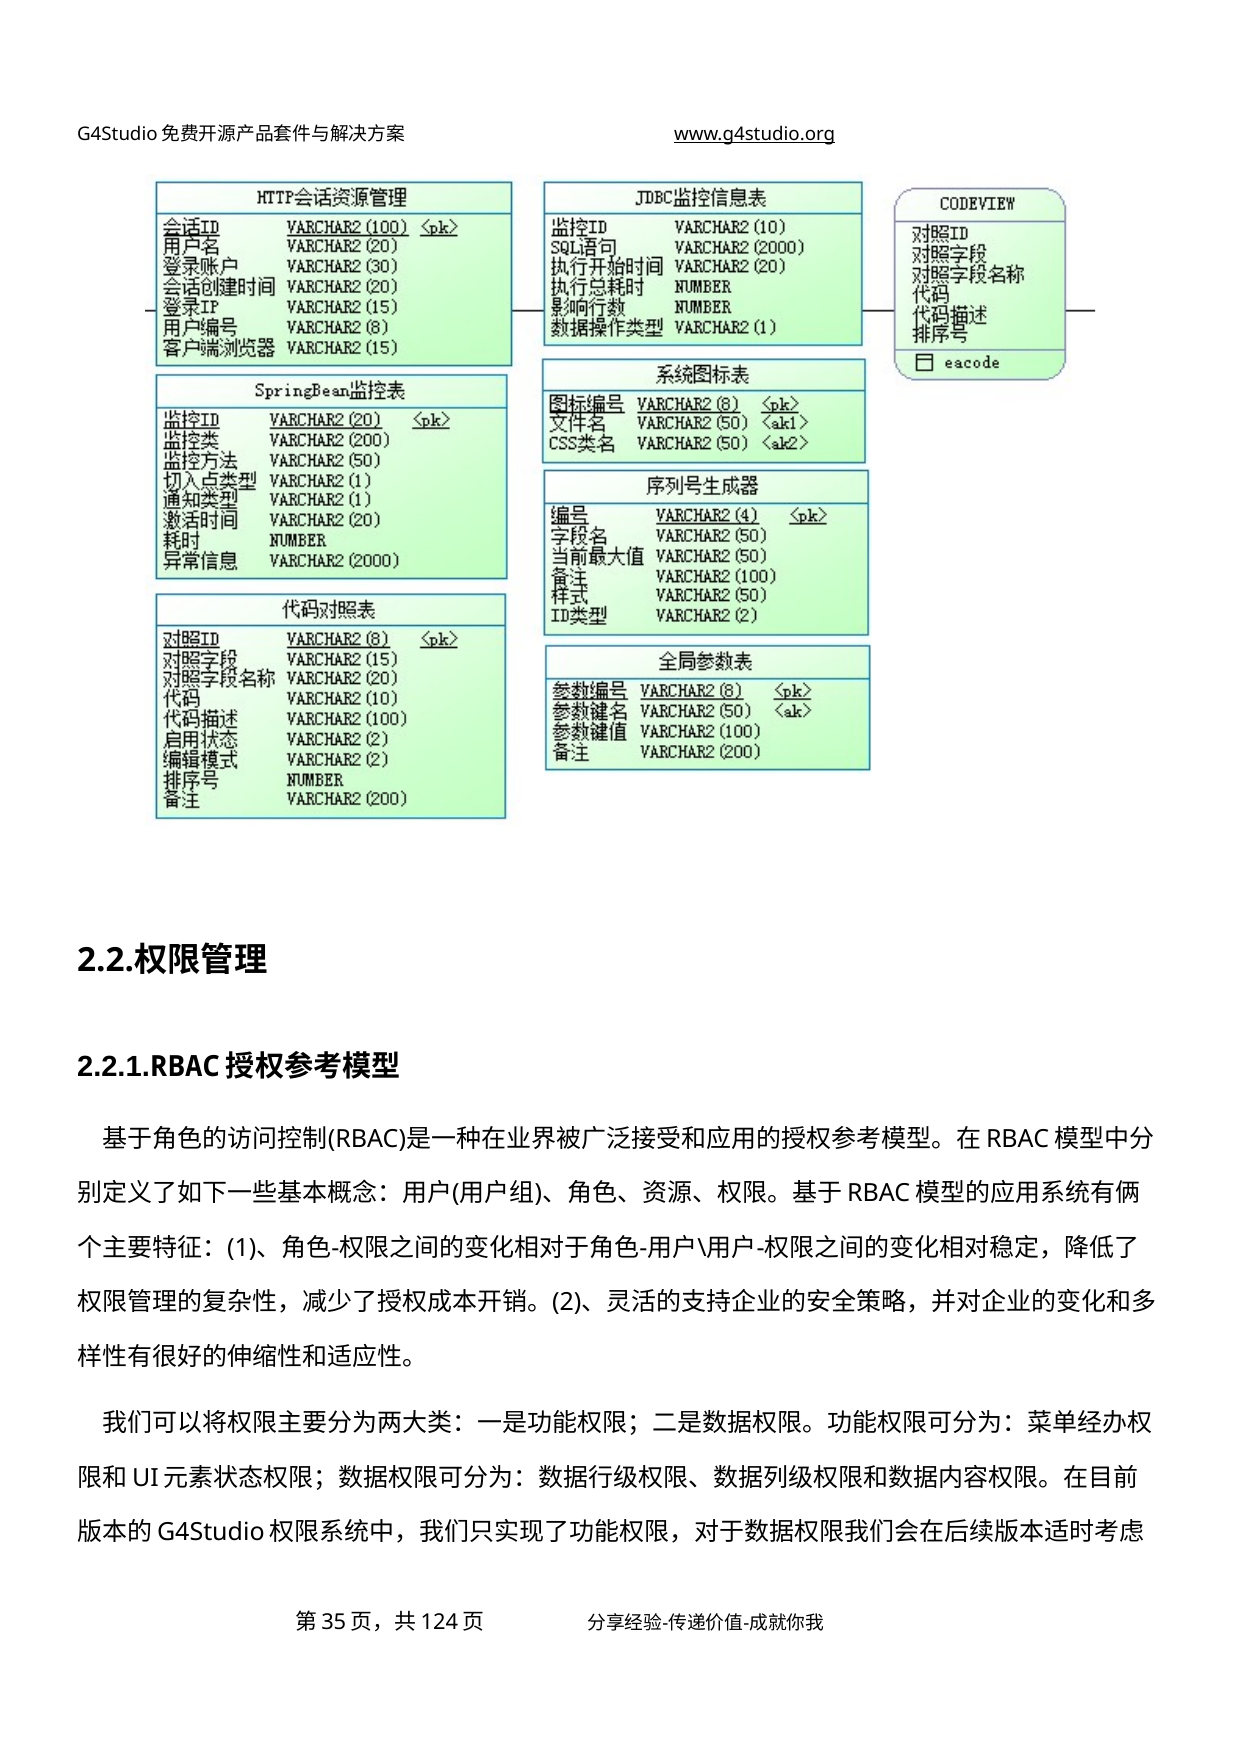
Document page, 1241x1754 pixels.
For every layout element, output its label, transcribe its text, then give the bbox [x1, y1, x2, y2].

subtitle 2.2.1.RBAC授权参考模型 [77, 1042, 1163, 1085]
text 基于角色的访问控制(RBAC)是一种在业界被广泛接受和应用的授权参考模型。在RBAC模型中分别定义了如下一些基本概念：用户(用户组)、角色、资源、权限。基于RBAC模型的应用系统有俩个主要特征：(1)、角色-权限之间的变化相对于角色-用户\用户-权限之间的变化相对稳定，降低了权限管理的复杂性，减少了授权成本开销。(2)、灵活的支持企业的安全策略，并对企业的变化和多样性有很好的伸缩性和适应性。 [77, 1118, 1163, 1372]
text 我们可以将权限主要分为两大类：一是功能权限；二是数据权限。功能权限可分为：菜单经办权限和UI元素状态权限；数据权限可分为：数据行级权限、数据列级权限和数据内容权限。在目前版本的G4Studio权限系统中，我们只实现了功能权限，对于数据权限我们会在后续版本适时考虑 [77, 1403, 1163, 1548]
picture [145, 174, 1096, 838]
subtitle 2.2.权限管理 [77, 932, 1163, 981]
